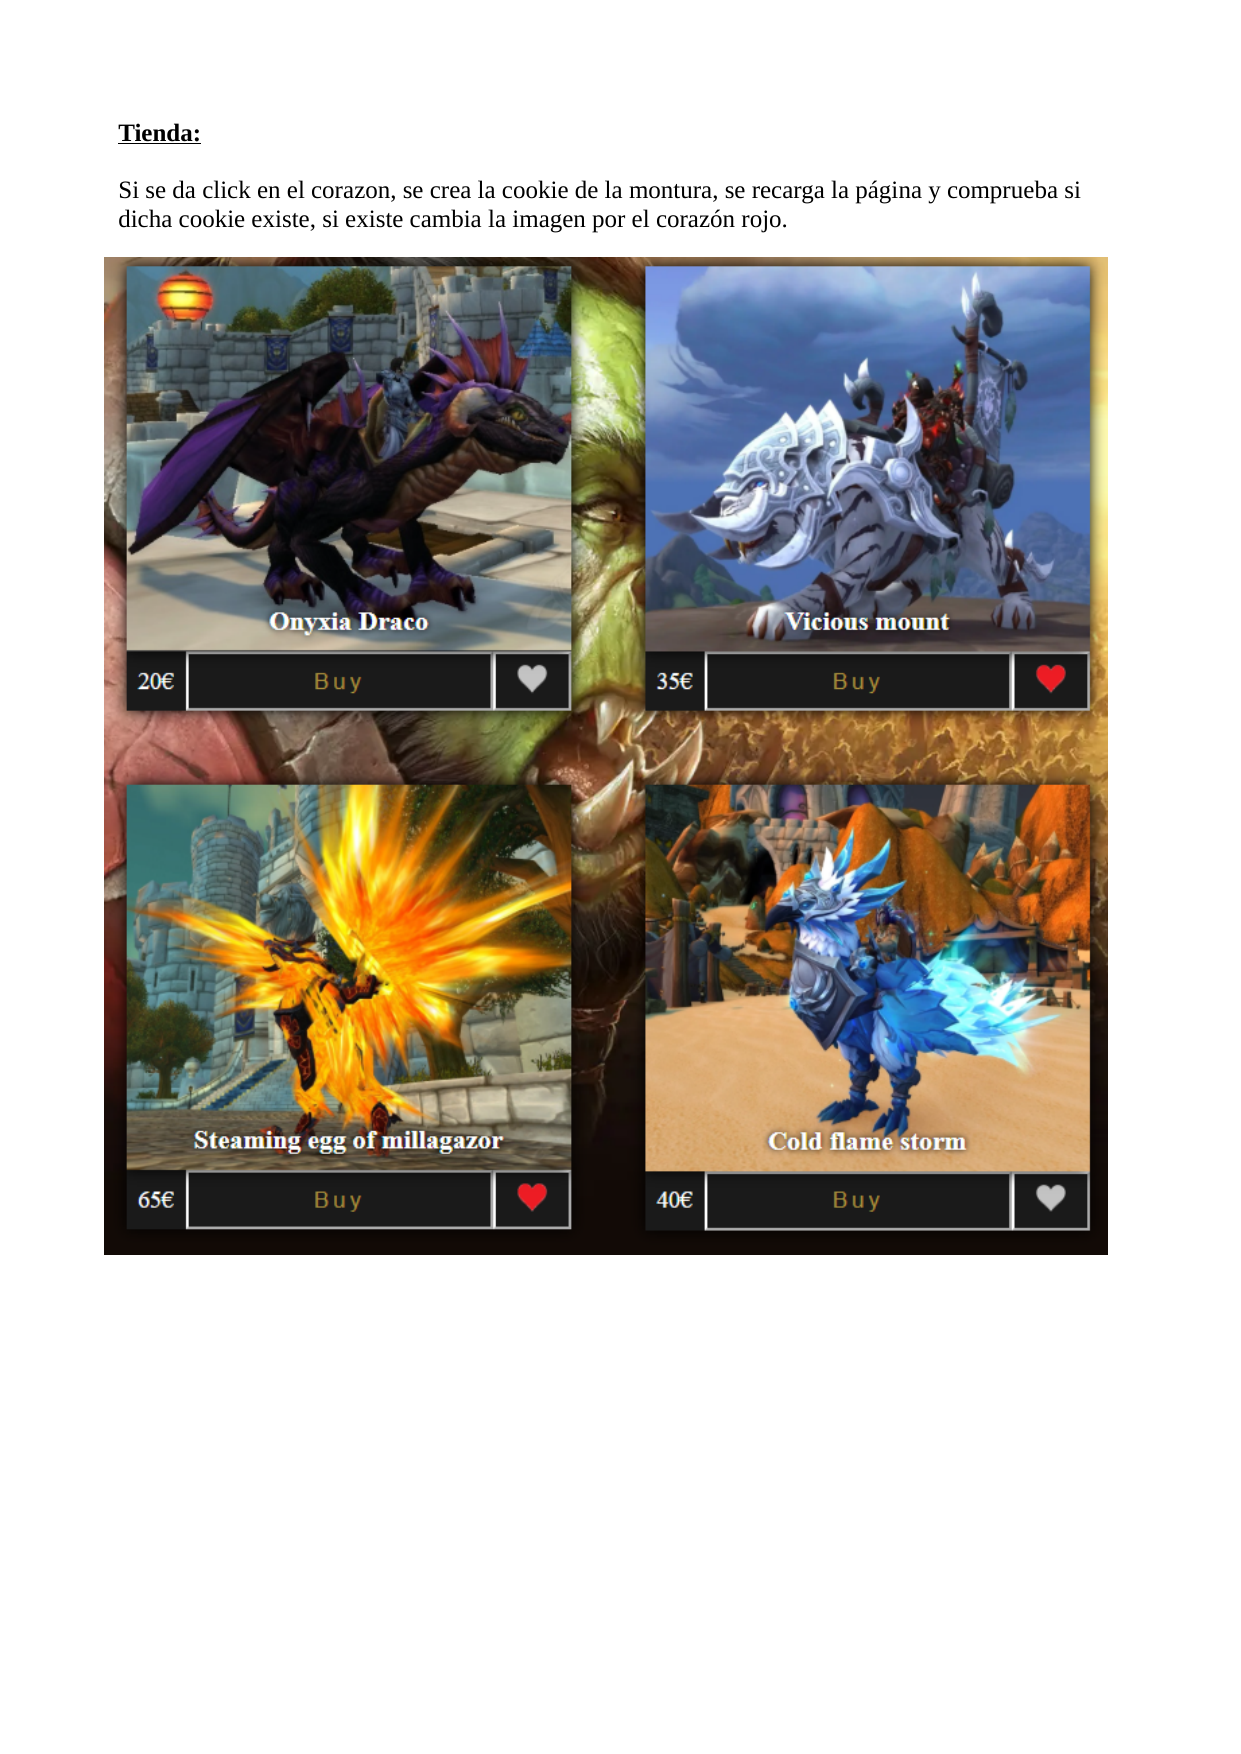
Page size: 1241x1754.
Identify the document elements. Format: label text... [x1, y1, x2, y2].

text Si se da click en el corazon, se crea la cookie de la montura, se recarga la página y comprueba si dicha cookie existe, si existe cambia la imagen por el corazón rojo. [118, 176, 1122, 233]
picture [104, 257, 1108, 1255]
text Tienda: [118, 118, 1122, 147]
